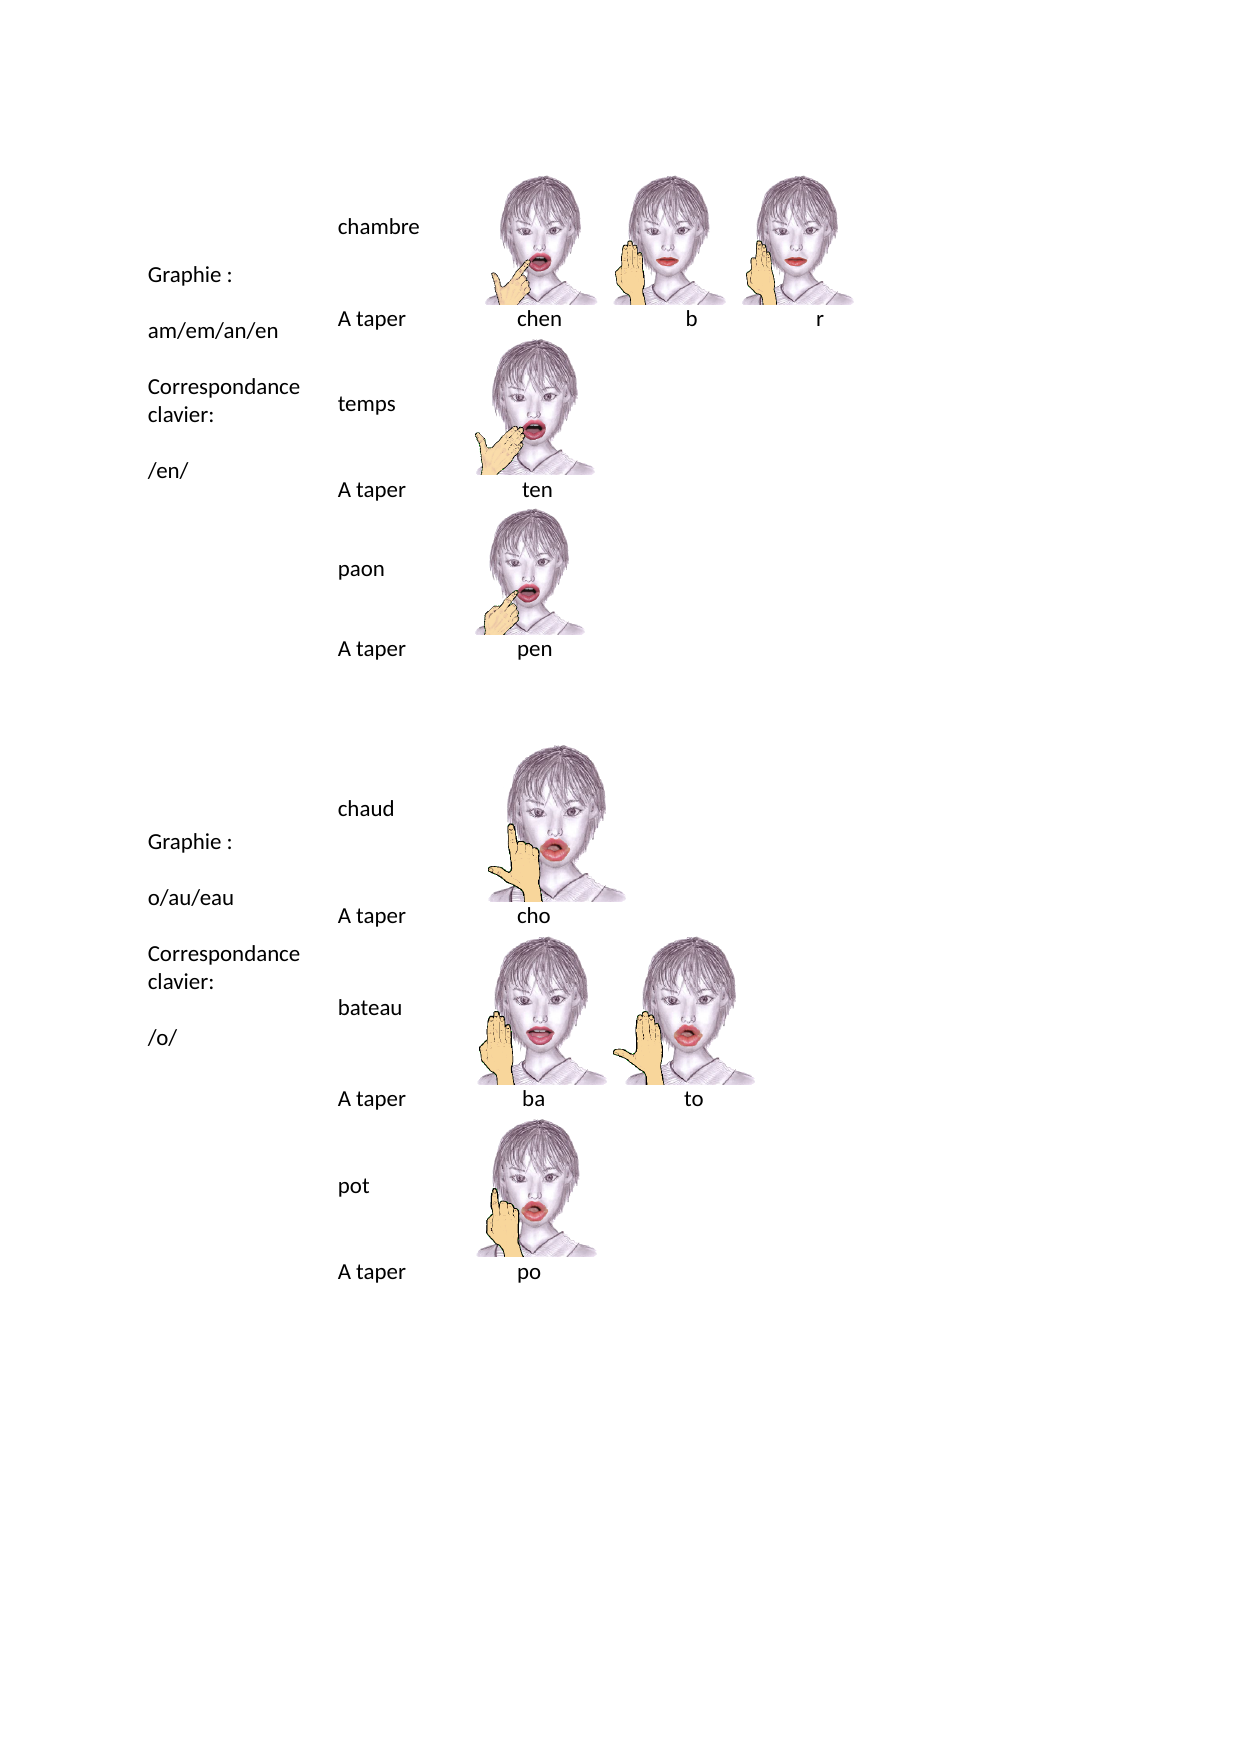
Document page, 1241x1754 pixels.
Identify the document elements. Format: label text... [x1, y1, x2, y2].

table_cell A taper [326, 634, 449, 662]
table_cell A taper [326, 1257, 449, 1285]
table_cell [756, 930, 1104, 1084]
table_header Graphie : am/em/an/en Correspondance clavier: /en/ [136, 148, 326, 662]
table_cell cho [449, 902, 1104, 930]
table_cell [449, 333, 460, 475]
table_cell ba to [449, 1085, 1104, 1112]
table_cell [586, 503, 1104, 634]
table_cell bateau [326, 930, 449, 1084]
table_cell [449, 503, 460, 634]
table_cell [449, 1113, 460, 1257]
table_cell po [449, 1257, 1104, 1285]
table_cell A taper [326, 902, 449, 930]
table_cell pen [449, 634, 1104, 662]
table_cell paon [326, 503, 449, 634]
table_header Graphie : o/au/eau Correspondance clavier: /o/ [136, 715, 326, 1285]
table_cell A taper [326, 475, 449, 503]
table_cell [596, 333, 1104, 475]
table_header chambre [326, 148, 449, 304]
table_header [449, 715, 1104, 902]
table_cell chen b r [449, 305, 1104, 332]
table_cell temps [326, 333, 449, 475]
table_cell A taper [326, 305, 449, 332]
table_header chaud [326, 715, 449, 902]
table_cell [598, 1113, 1104, 1257]
table_cell A taper [326, 1085, 449, 1112]
table_cell ten [449, 475, 1104, 503]
table_header [449, 148, 1104, 304]
table_cell pot [326, 1113, 449, 1257]
table_cell [449, 930, 460, 1084]
